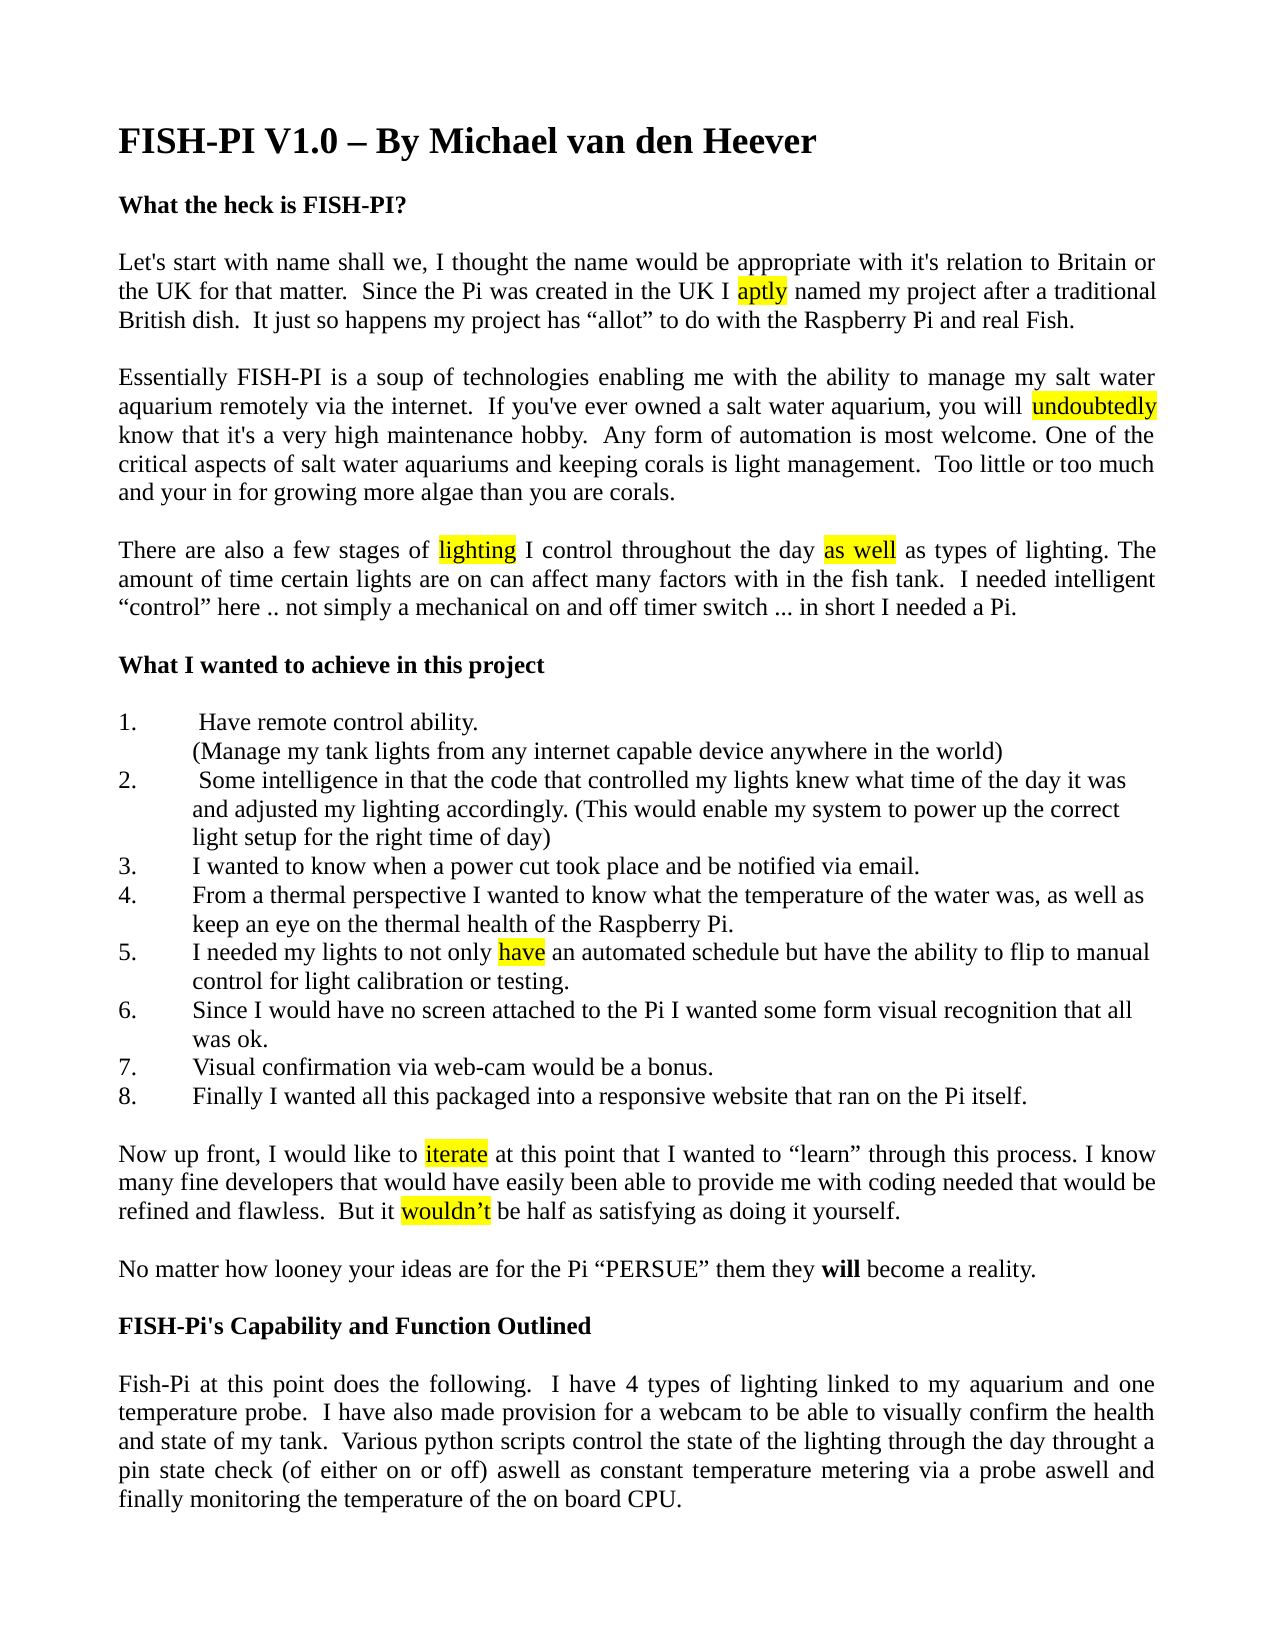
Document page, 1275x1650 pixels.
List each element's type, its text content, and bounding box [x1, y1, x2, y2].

text FISH-Pi's Capability and Function Outlined [118, 1311, 1157, 1340]
text 6. Since I would have no screen attached to the Pi I wanted some form visual recognition that all was ok. [118, 995, 1157, 1052]
text 2. Some intelligence in that the code that controlled my lights knew what time of the day it was and adjusted my lighting accordingly. (This would enable my system to power up the correct light setup for the right time of day) [118, 765, 1157, 851]
text (Manage my tank lights from any internet capable device anywhere in the world) [118, 736, 1157, 765]
text Essentially FISH-PI is a soup of technologies enabling me with the ability to manage my salt water aquarium remotely via the internet. If you've ever owned a salt water aquarium, you will undoubtedly know that it's a very high maintenance hobby. Any form of automation is most welcome. One of the critical aspects of salt water aquariums and keeping corals is light management. Too little or too much and your in for growing more algae than you are corals. [118, 362, 1157, 506]
text What the heck is FISH-PI? [118, 190, 1157, 219]
text FISH-PI V1.0 – By Michael van den Heever [118, 118, 1157, 161]
text 8. Finally I wanted all this packaged into a responsive website that ran on the Pi itself. [118, 1081, 1157, 1110]
text Fish-Pi at this point does the following. I have 4 types of lighting linked to my aquarium and one temperature probe. I have also made provision for a webcam to be able to visually confirm the health and state of my tank. Various python scripts control the state of the lighting through the day throught a pin state check (of either on or off) aswell as constant temperature metering via a probe aswell and finally monitoring the temperature of the on board CPU. [118, 1369, 1157, 1512]
text Now up front, I would like to iterate at this point that I wanted to “learn” through this process. I know many fine developers that would have easily been able to provide me with coding needed that would be refined and flawless. But it wouldn’t be half as satisfying as doing it yourself. [118, 1139, 1157, 1225]
text What I wanted to achieve in this project [118, 650, 1157, 679]
text No matter how looney your ideas are for the Pi “PERSUE” them they will become a reality. [118, 1254, 1157, 1282]
text 4. From a thermal perspective I wanted to know what the temperature of the water was, as well as keep an eye on the thermal health of the Raspberry Pi. [118, 880, 1157, 937]
text Let's start with name shall we, I thought the name would be appropriate with it's relation to Britain or the UK for that matter. Since the Pi was created in the UK I aptly named my project after a traditional British dish. It just so happens my project has “allot” to do with the Raspberry Pi and real Fish. [118, 247, 1157, 334]
text 3. I wanted to know when a power cut took place and be notified via email. [118, 851, 1157, 880]
text 1. Have remote control ability. [118, 707, 1157, 736]
text 7. Visual confirmation via web-cam would be a bonus. [118, 1052, 1157, 1081]
text 5. I needed my lights to not only have an automated schedule but have the ability to flip to manual control for light calibration or testing. [118, 937, 1157, 995]
text There are also a few stages of lighting I control throughout the day as well as types of lighting. The amount of time certain lights are on can affect many factors with in the fish tank. I needed intelligent “control” here .. not simply a mechanical on and off timer switch ... in short I needed a Pi. [118, 535, 1157, 621]
